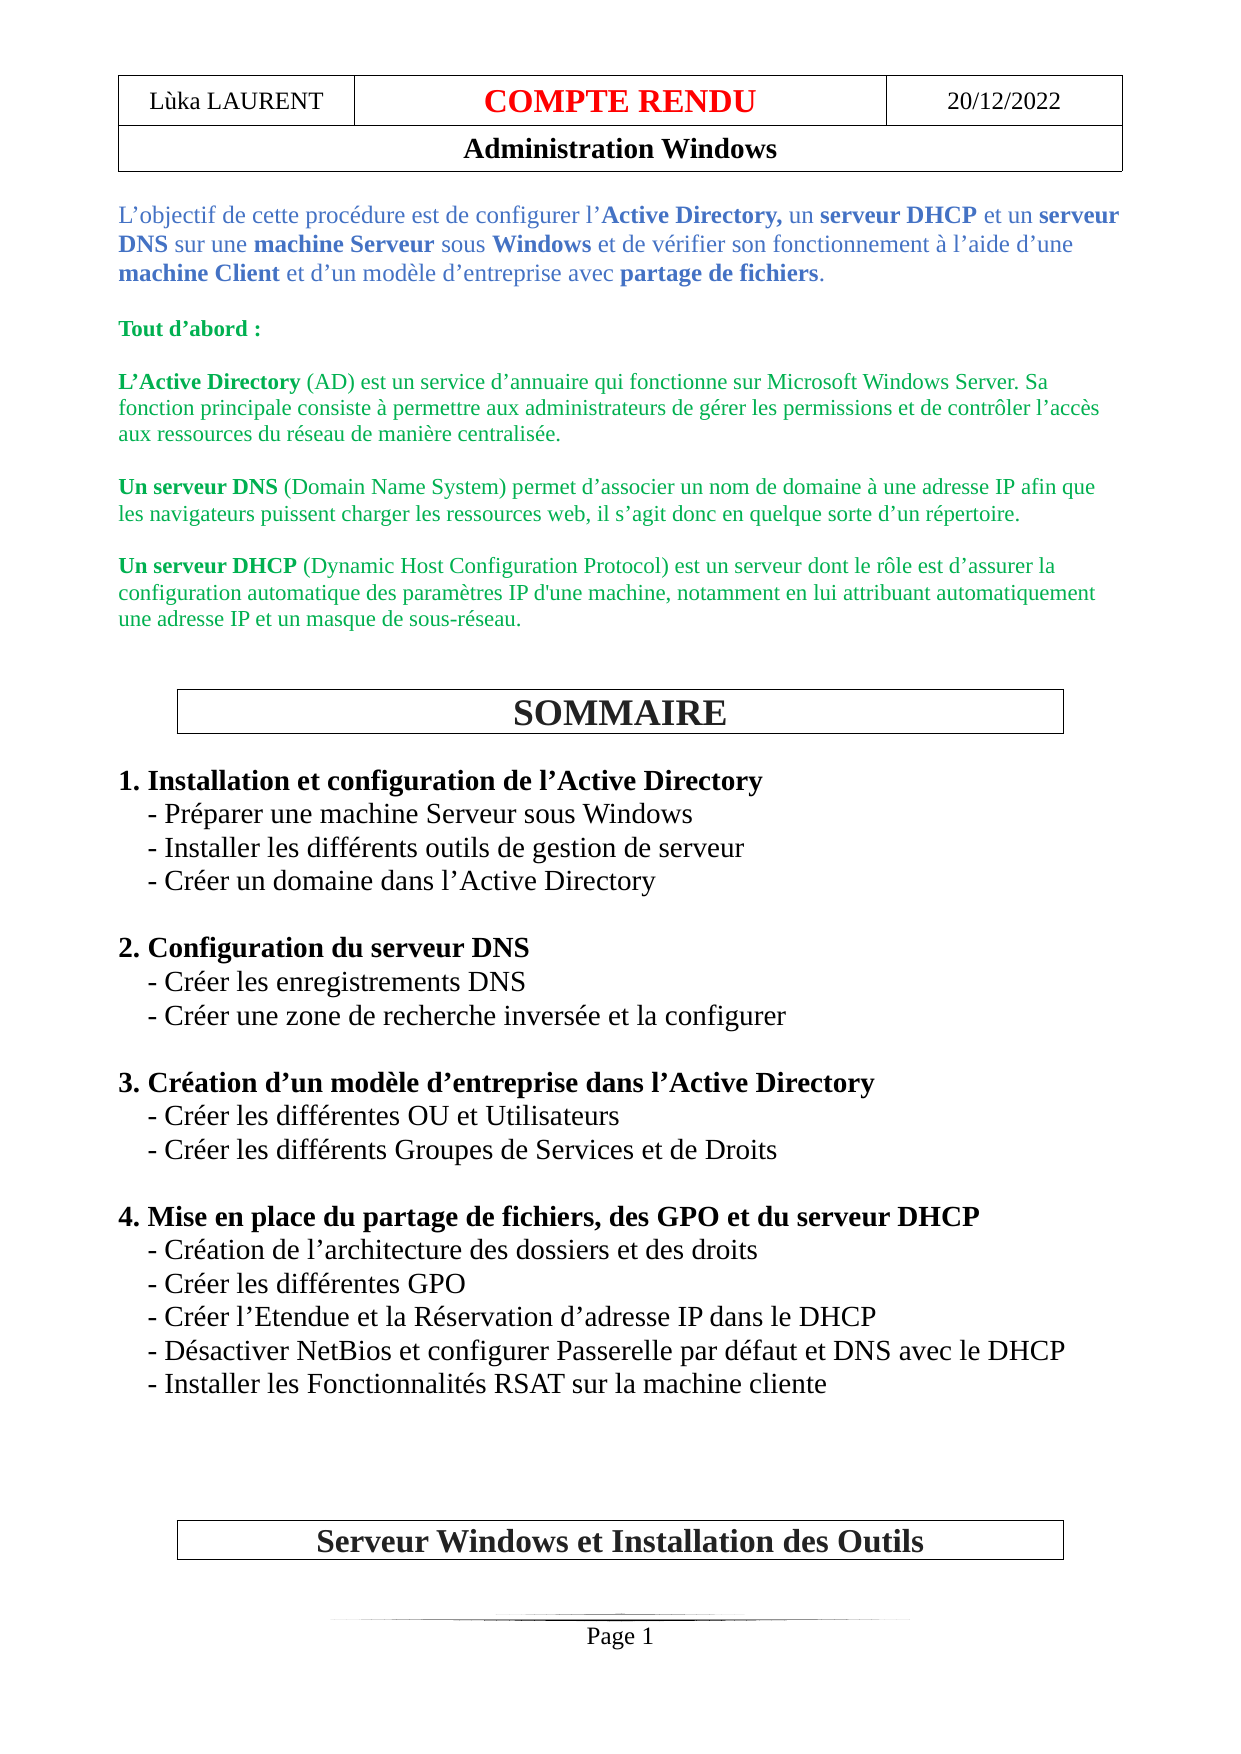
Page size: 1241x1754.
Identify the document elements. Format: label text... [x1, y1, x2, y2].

table_cell Administration Windows [119, 126, 1122, 171]
text 1. Installation et configuration de l’Active Directory - Préparer une machine Serveur sous Windows - Installer les différents outils de gestion de serveur - Créer un domaine dans l’Active Directory 2. Configuration du serveur DNS - Créer les enregistrements DNS - Créer une zone de recherche inversée et la configurer 3. Création d’un modèle d’entreprise dans l’Active Directory - Créer les différentes OU et Utilisateurs - Créer les différents Groupes de Services et de Droits 4. Mise en place du partage de fichiers, des GPO et du serveur DHCP - Création de l’architecture des dossiers et des droits - Créer les différentes GPO - Créer l’Etendue et la Réservation d’adresse IP dans le DHCP - Désactiver NetBios et configurer Passerelle par défaut et DNS avec le DHCP - Installer les Fonctionnalités RSAT sur la machine cliente [118, 734, 1122, 1520]
table_header SOMMAIRE [178, 690, 1063, 733]
table_header COMPTE RENDU [355, 76, 886, 125]
text L’objectif de cette procédure est de configurer l’Active Directory, un serveur DHCP et un serveur DNS sur une machine Serveur sous Windows et de vérifier son fonctionnement à l’aide d’une machine Client et d’un modèle d’entreprise avec partage de fichiers. Tout d’abord : L’Active Directory (AD) est un service d’annuaire qui fonctionne sur Microsoft Windows Server. Sa fonction principale consiste à permettre aux administrateurs de gérer les permissions et de contrôler l’accès aux ressources du réseau de manière centralisée. Un serveur DNS (Domain Name System) permet d’associer un nom de domaine à une adresse IP afin que les navigateurs puissent charger les ressources web, il s’agit donc en quelque sorte d’un répertoire. Un serveur DHCP (Dynamic Host Configuration Protocol) est un serveur dont le rôle est d’assurer la configuration automatique des paramètres IP d'une machine, notamment en lui attribuant automatiquement une adresse IP et un masque de sous-réseau. [118, 172, 1122, 689]
table_header Lùka LAURENT [119, 76, 354, 125]
table_header Serveur Windows et Installation des Outils [178, 1521, 1063, 1559]
table_header 20/12/2022 [887, 76, 1122, 125]
